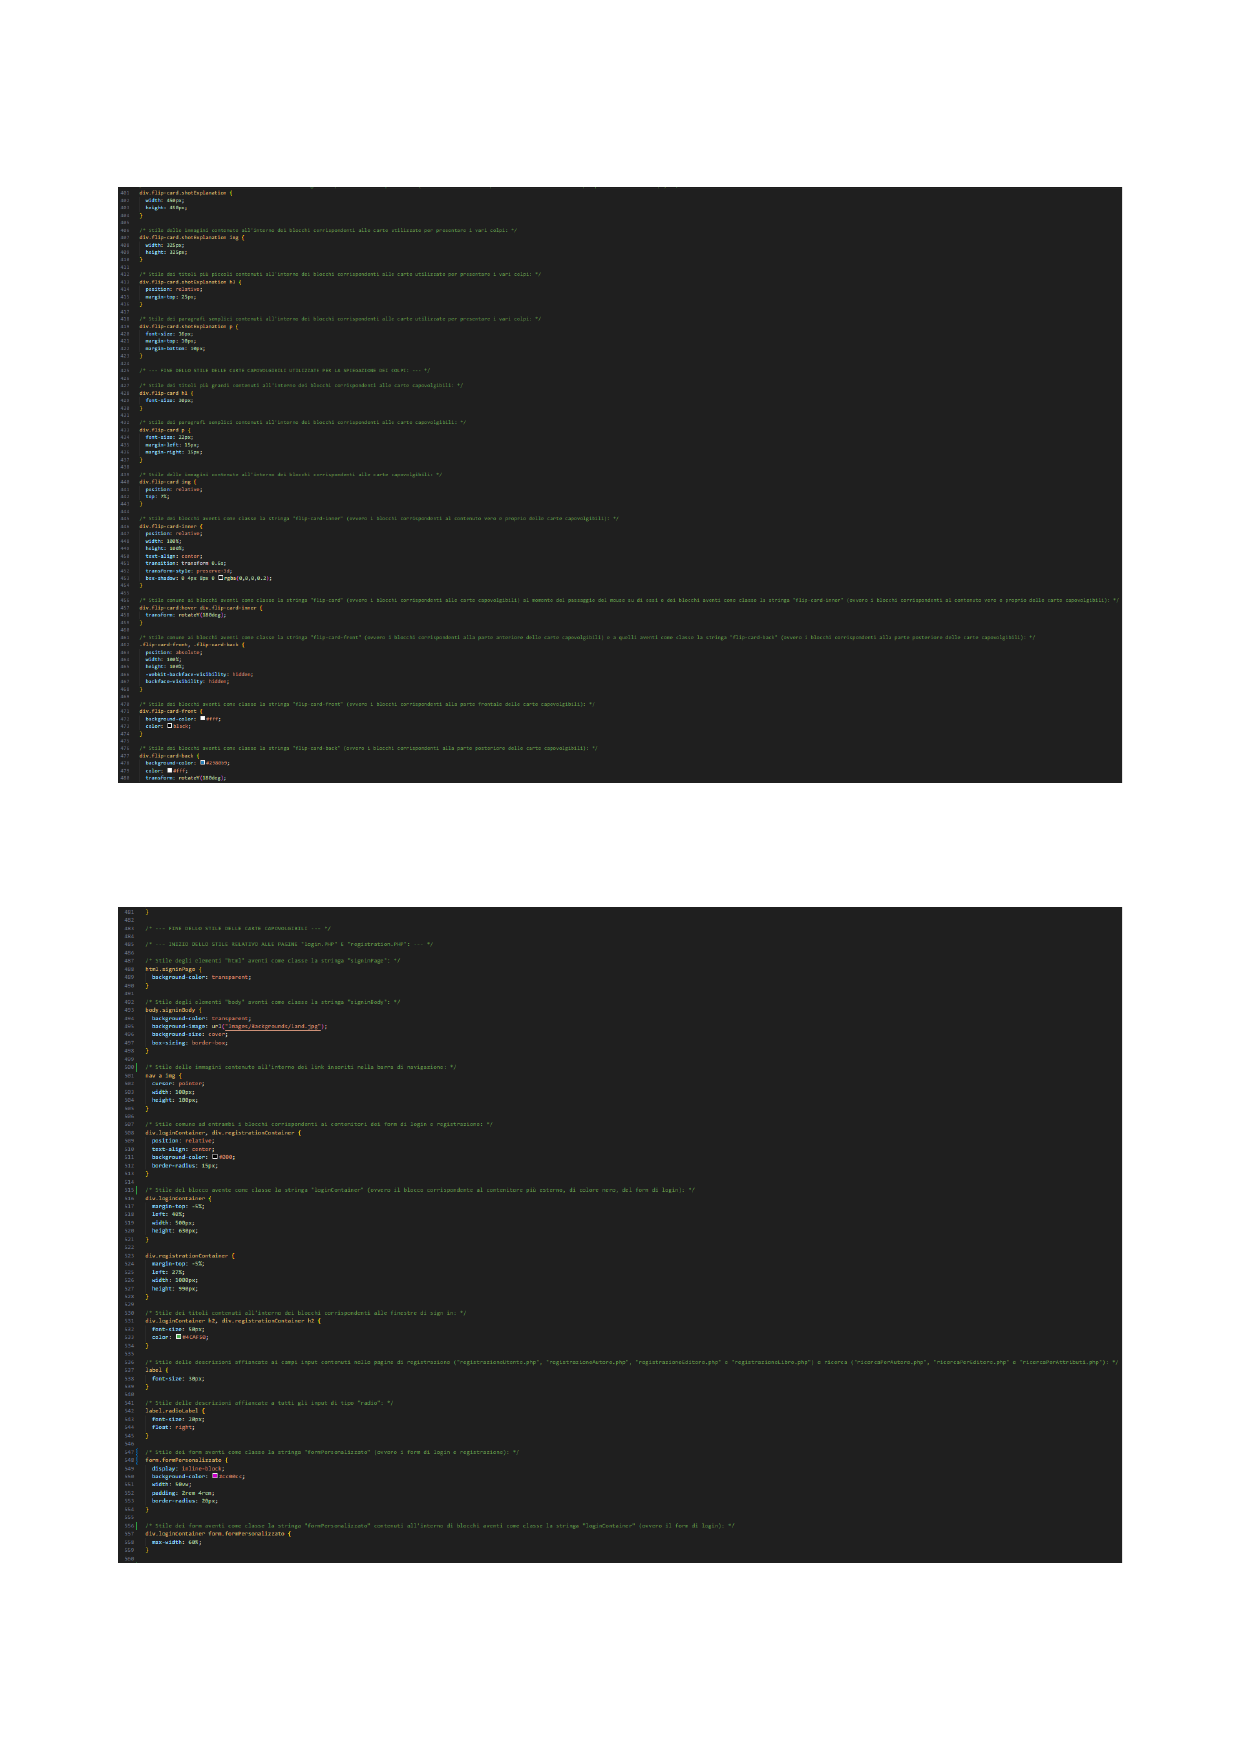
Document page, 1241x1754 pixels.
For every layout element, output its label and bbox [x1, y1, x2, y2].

picture [118, 907, 1123, 1563]
picture [118, 187, 1123, 783]
